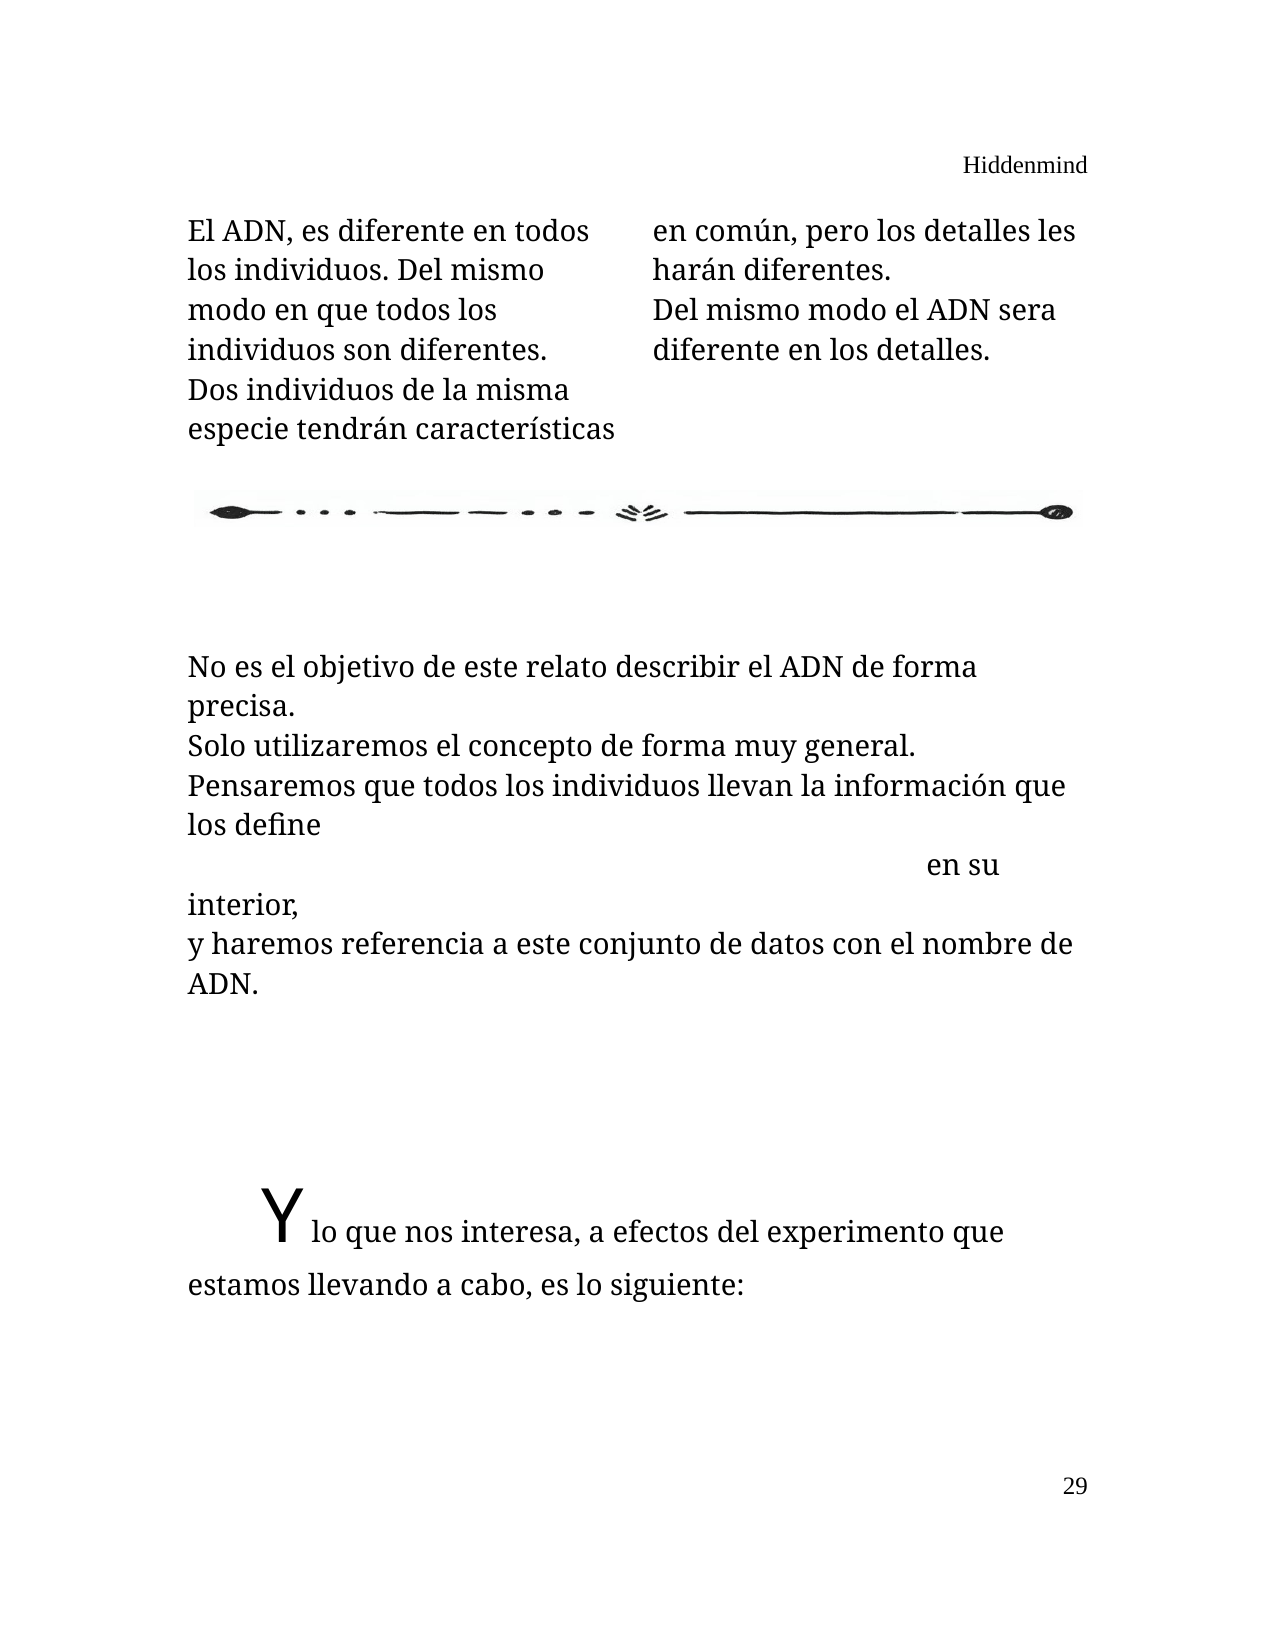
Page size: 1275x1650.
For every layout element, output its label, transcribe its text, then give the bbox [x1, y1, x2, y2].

text en común, pero los detalles les harán diferentes. [652, 210, 1087, 289]
text Dos individuos de la misma especie tendrán características [187, 369, 622, 448]
text y haremos referencia a este conjunto de datos con el nombre de ADN. [187, 924, 1087, 1003]
text El ADN, es diferente en todos los individuos. Del mismo modo en que todos los individuos son diferentes. [187, 210, 622, 369]
picture [193, 490, 1083, 527]
text Pensaremos que todos los individuos llevan la información que los define [187, 765, 1087, 844]
text en su interior, [187, 844, 1087, 924]
text Del mismo modo el ADN sera diferente en los detalles. [652, 289, 1087, 369]
text Solo utilizaremos el concepto de forma muy general. [187, 725, 1087, 765]
text Y lo que nos interesa, a efectos del experimento que estamos llevando a cabo, es lo siguiente: [187, 1162, 1087, 1304]
text No es el objetivo de este relato describir el ADN de forma precisa. [187, 646, 1087, 725]
